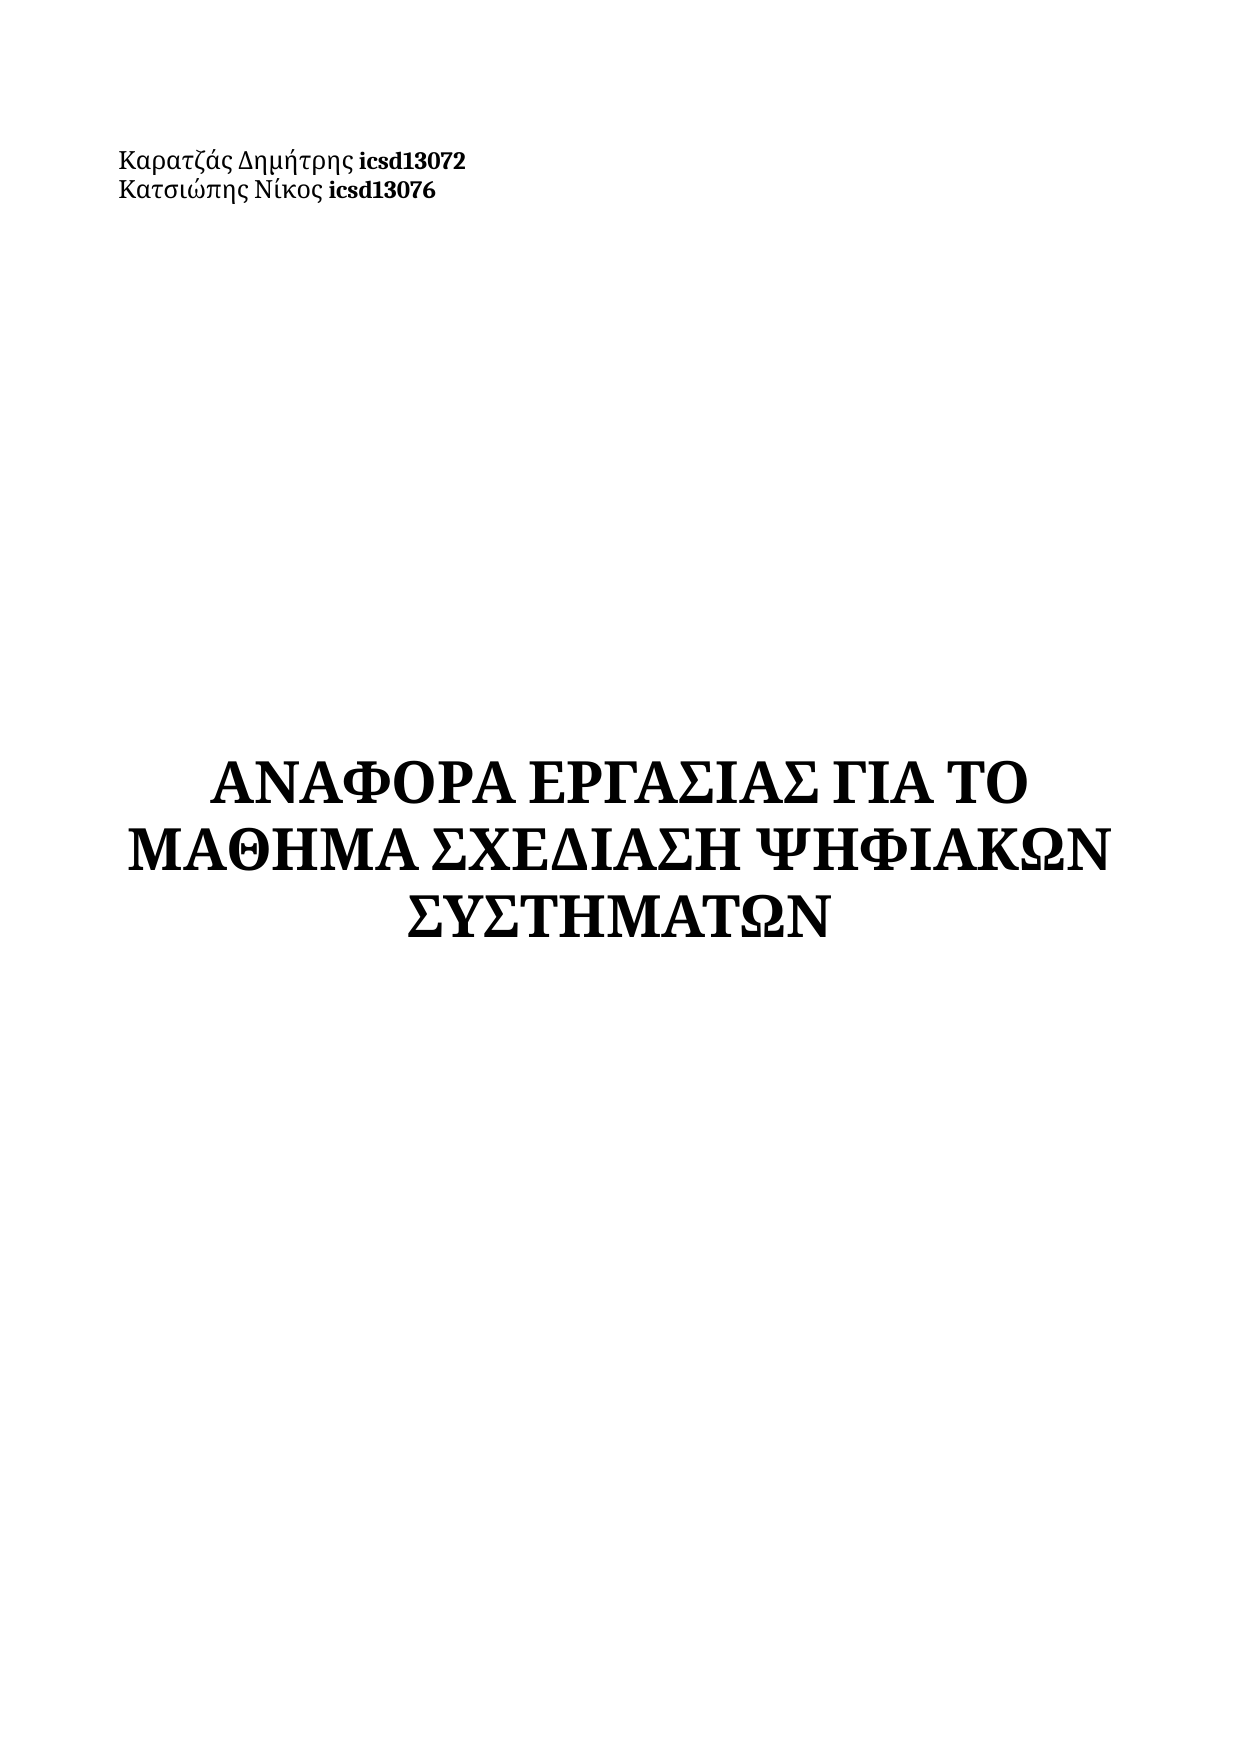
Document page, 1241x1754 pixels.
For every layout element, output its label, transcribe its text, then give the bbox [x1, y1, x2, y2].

text Κατσιώπης Νίκος icsd13076 [118, 176, 1122, 204]
text Καρατζάς Δημήτρης icsd13072 [118, 147, 1122, 176]
text ΑΝΑΦΟΡΑ ΕΡΓΑΣΙΑΣ ΓΙΑ ΤΟ ΜΑΘΗΜΑ ΣΧΕΔΙΑΣΗ ΨΗΦΙΑΚΩΝ ΣΥΣΤΗΜΑΤΩΝ [118, 751, 1122, 952]
